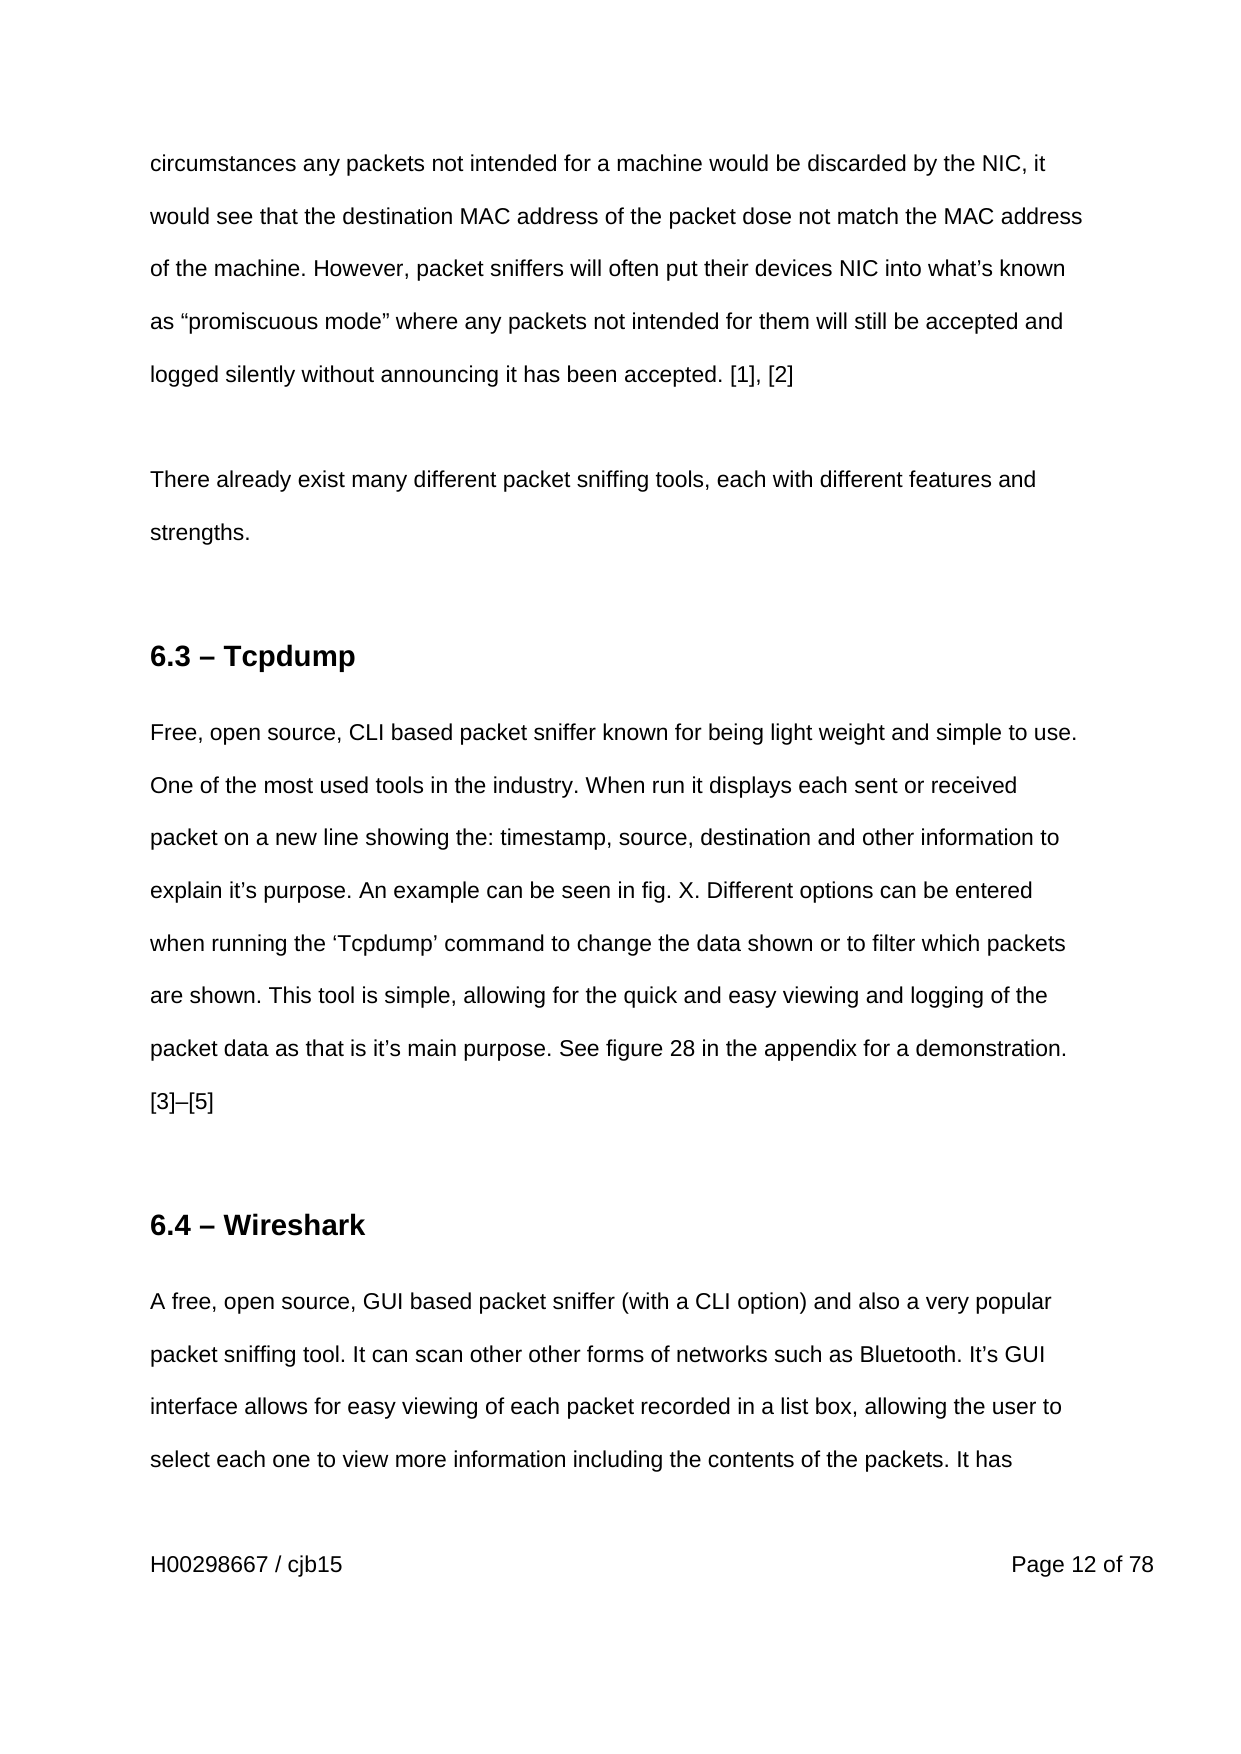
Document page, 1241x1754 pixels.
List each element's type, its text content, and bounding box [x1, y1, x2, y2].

subtitle 6.4 – Wireshark [150, 1208, 1090, 1242]
text Free, open source, CLI based packet sniffer known for being light weight and simple to use. One of the most used tools in the industry. When run it displays each sent or received packet on a new line showing the: timestamp, source, destination and other information to explain it’s purpose. An example can be seen in fig. X. Different options can be entered when running the ‘Tcpdump’ command to change the data shown or to filter which packets are shown. This tool is simple, allowing for the quick and easy viewing and logging of the packet data as that is it’s main purpose. See figure 28 in the appendix for a demonstration. [3]–[5] [150, 719, 1090, 1114]
text There already exist many different packet sniffing tools, each with different features and strengths. [150, 466, 1090, 545]
text A free, open source, GUI based packet sniffer (with a CLI option) and also a very popular packet sniffing tool. It can scan other other forms of networks such as Bluetooth. It’s GUI interface allows for easy viewing of each packet recorded in a list box, allowing the user to select each one to view more information including the contents of the packets. It has [150, 1288, 1090, 1472]
text circumstances any packets not intended for a machine would be discarded by the NIC, it would see that the destination MAC address of the packet dose not match the MAC address of the machine. However, packet sniffers will often put their devices NIC into what’s known as “promiscuous mode” where any packets not intended for them will still be accepted and logged silently without announcing it has been accepted. [1], [2] [150, 150, 1090, 387]
subtitle 6.3 – Tcpdump [150, 639, 1090, 673]
